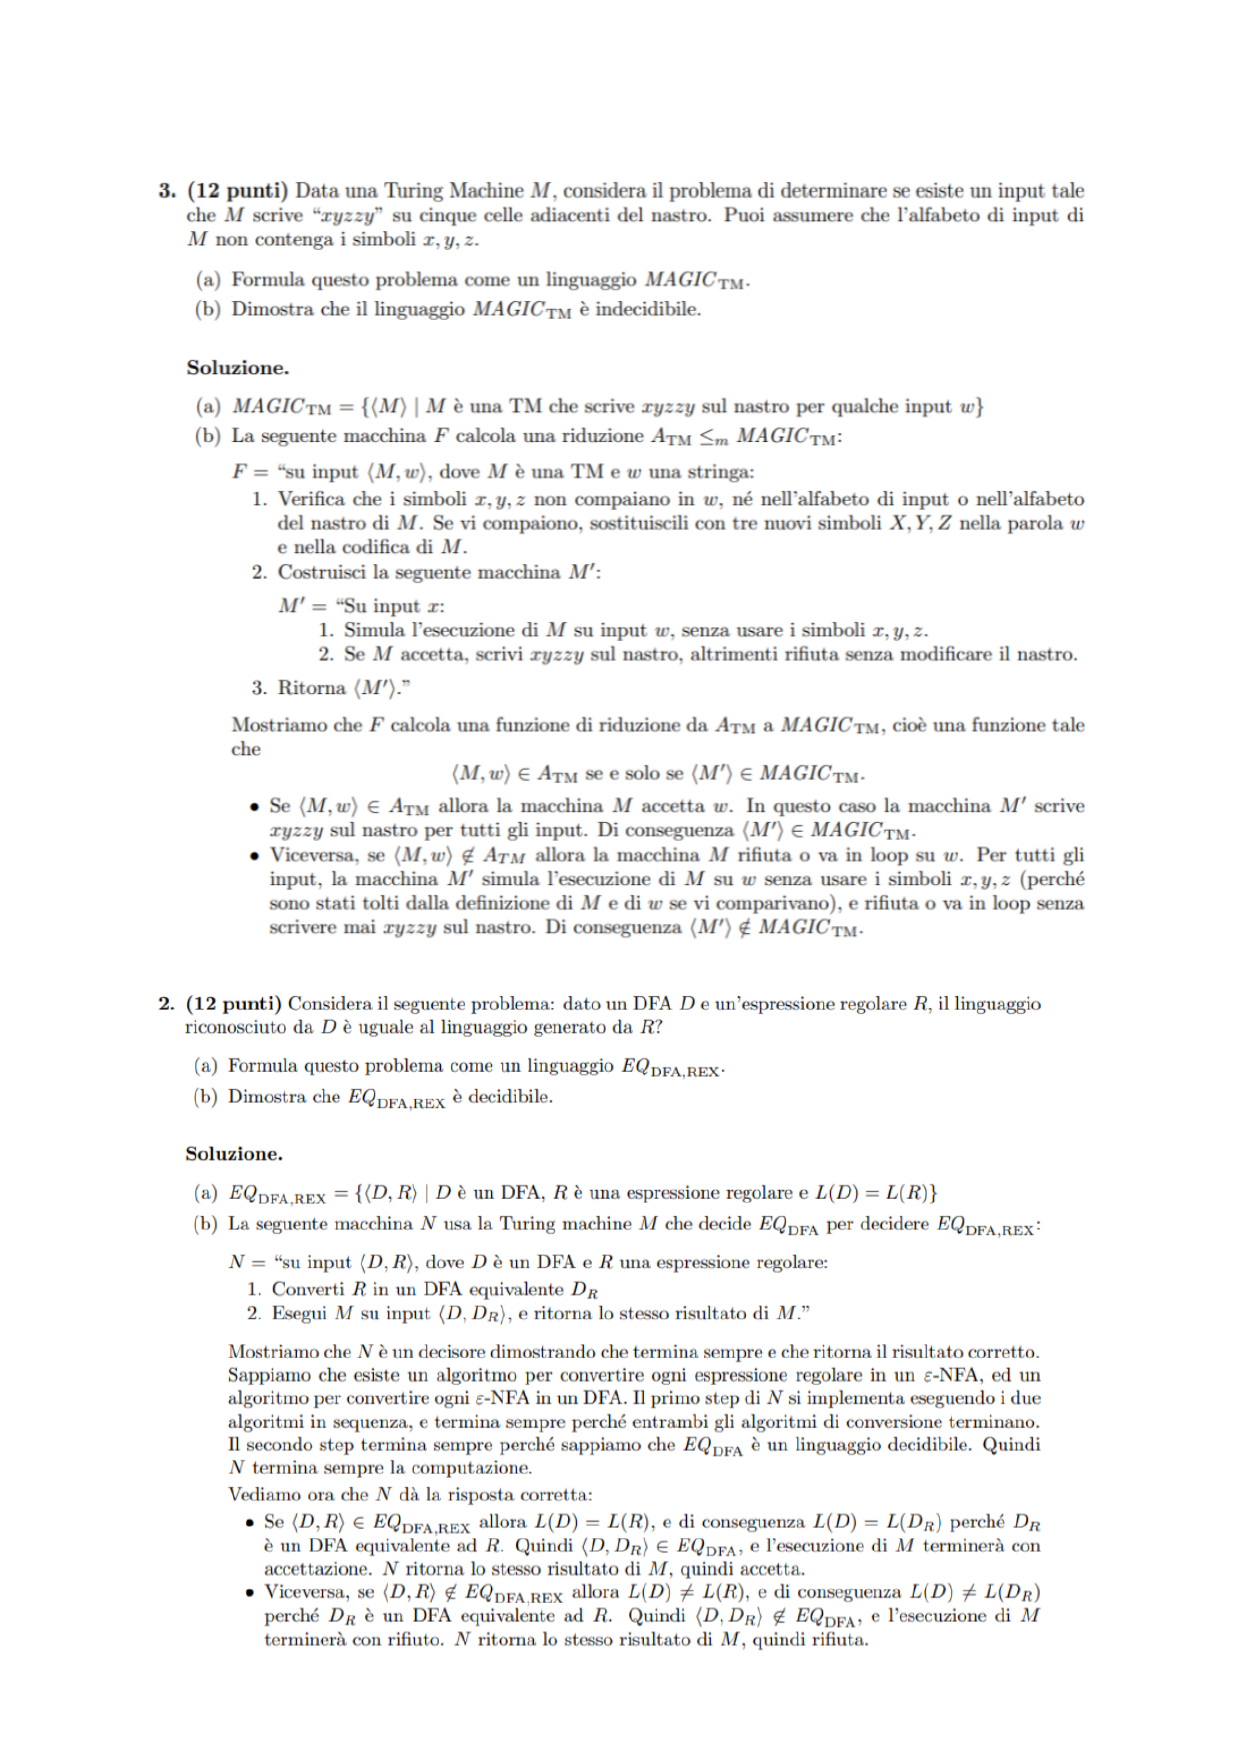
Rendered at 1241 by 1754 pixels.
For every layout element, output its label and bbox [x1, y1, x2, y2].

picture [123, 160, 1128, 953]
picture [131, 983, 1093, 1680]
